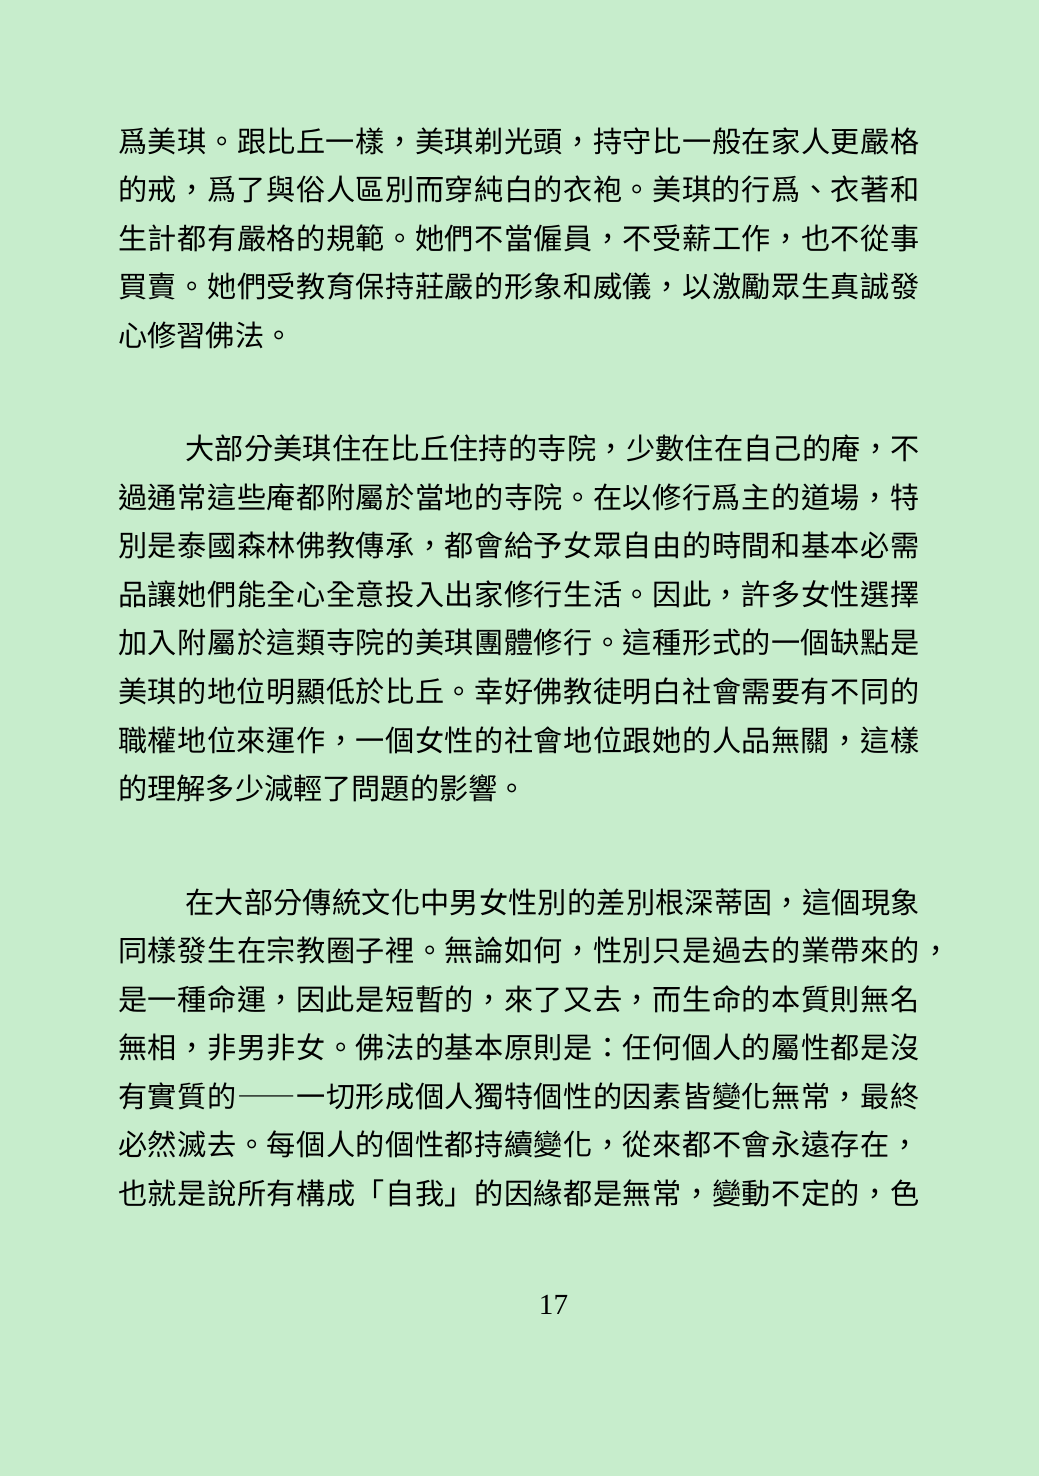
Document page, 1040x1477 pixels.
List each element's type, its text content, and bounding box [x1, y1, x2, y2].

text 在大部分傳統文化中男女性別的差別根深蒂固，這個現象同樣發生在宗教圈子裡。無論如何，性別只是過去的業帶來的，是一種命運，因此是短暫的，來了又去，而生命的本質則無名無相，非男非女。佛法的基本原則是：任何個人的屬性都是沒有實質的——一切形成個人獨特個性的因素皆變化無常，最終必然滅去。每個人的個性都持續變化，從來都不會永遠存在，也就是說所有構成「自我」的因緣都是無常，變動不定的，色身的一切，還有內心的思想和感覺，全部都沒有實質，最後都會消融。所以，執著身心是憂悲苦惱的主要原因。 [118, 879, 921, 1213]
text 大部分美琪住在比丘住持的寺院，少數住在自己的庵，不過通常這些庵都附屬於當地的寺院。在以修行爲主的道場，特別是泰國森林佛教傳承，都會給予女眾自由的時間和基本必需品讓她們能全心全意投入出家修行生活。因此，許多女性選擇加入附屬於這類寺院的美琪團體修行。這種形式的一個缺點是美琪的地位明顯低於比丘。幸好佛教徒明白社會需要有不同的職權地位來運作，一個女性的社會地位跟她的人品無關，這樣的理解多少減輕了問題的影響。 [118, 426, 921, 808]
text 爲美琪。跟比丘一樣，美琪剃光頭，持守比一般在家人更嚴格的戒，爲了與俗人區別而穿純白的衣袍。美琪的行爲、衣著和生計都有嚴格的規範。她們不當僱員，不受薪工作，也不從事買賣。她們受教育保持莊嚴的形象和威儀，以激勵眾生真誠發心修習佛法。 [118, 118, 921, 354]
